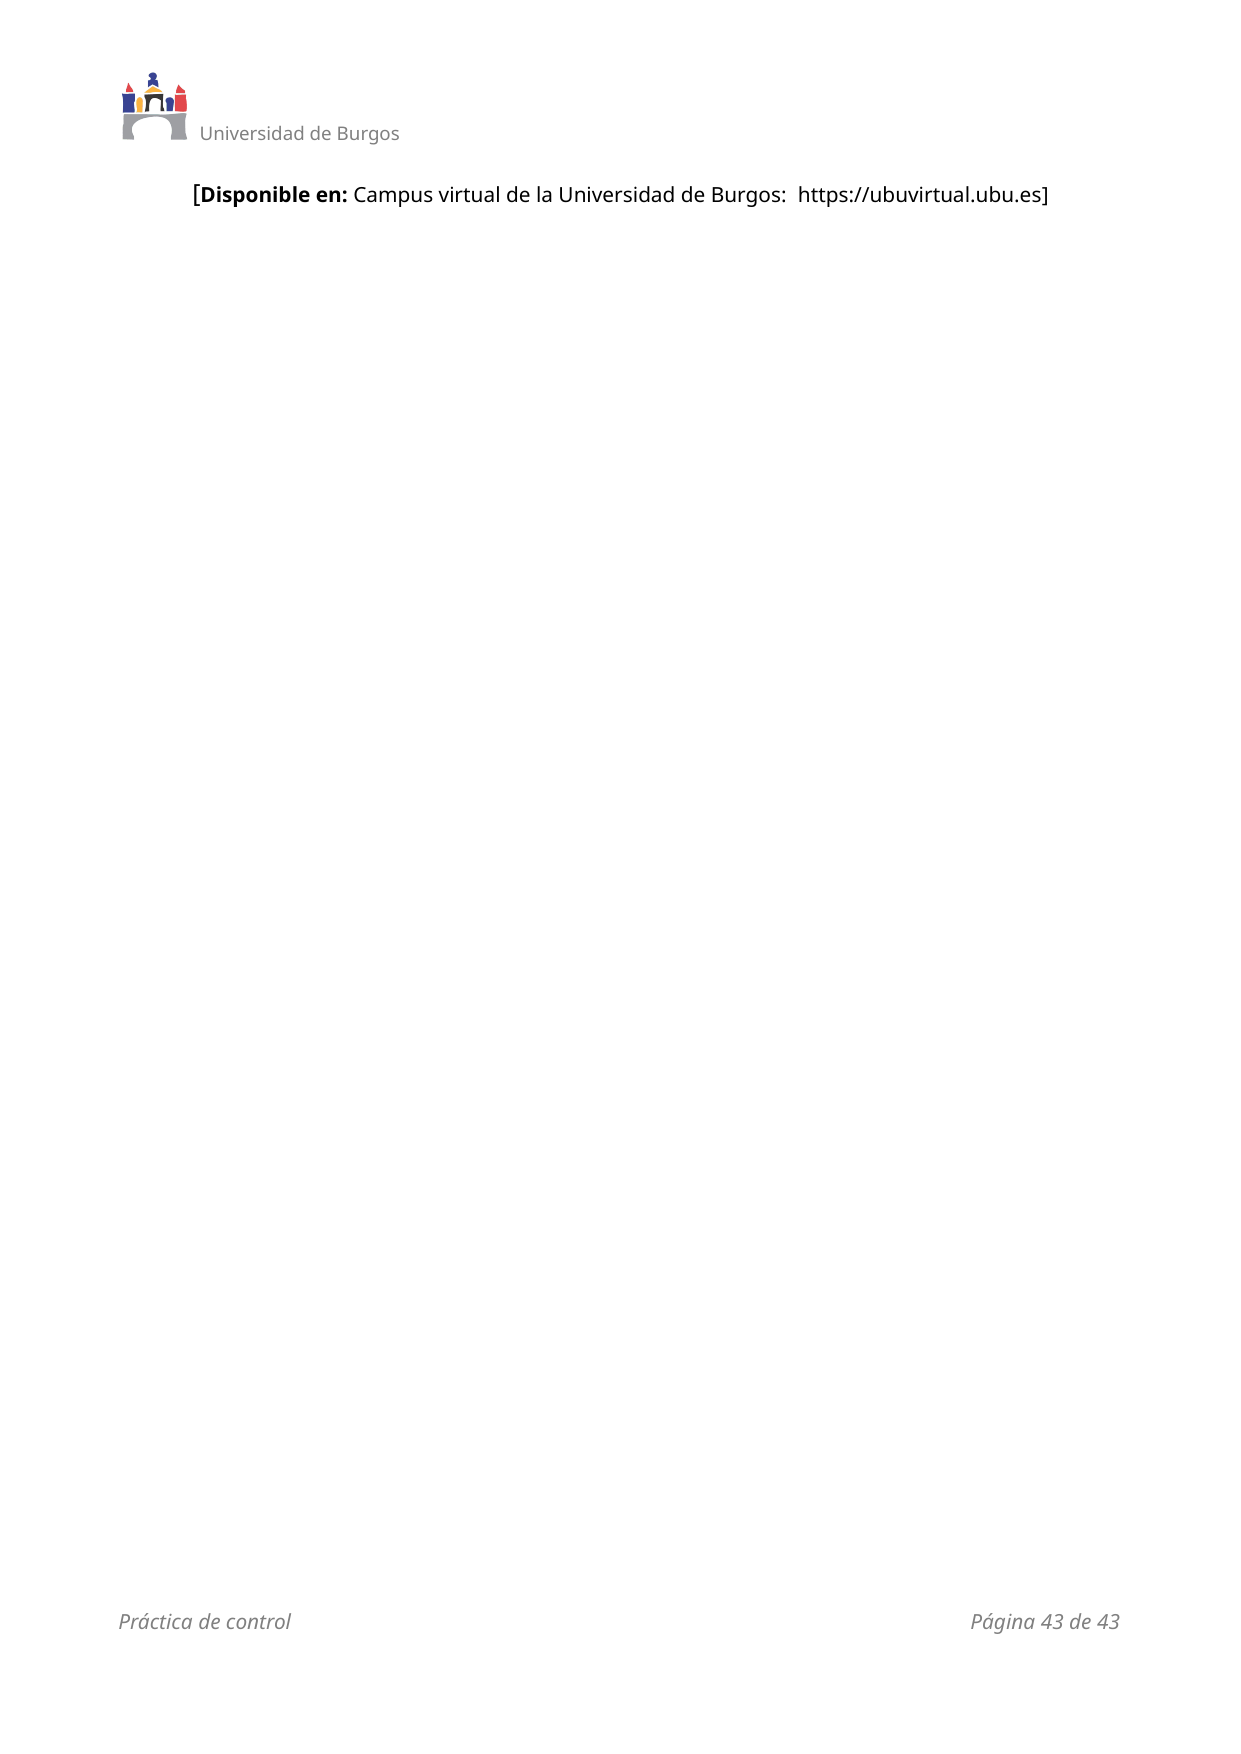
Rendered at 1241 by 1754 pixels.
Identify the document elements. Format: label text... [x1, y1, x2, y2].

text [Disponible en: Campus virtual de la Universidad de Burgos: https://ubuvirtual.ubu.es] [118, 176, 1122, 210]
picture [117, 72, 189, 142]
